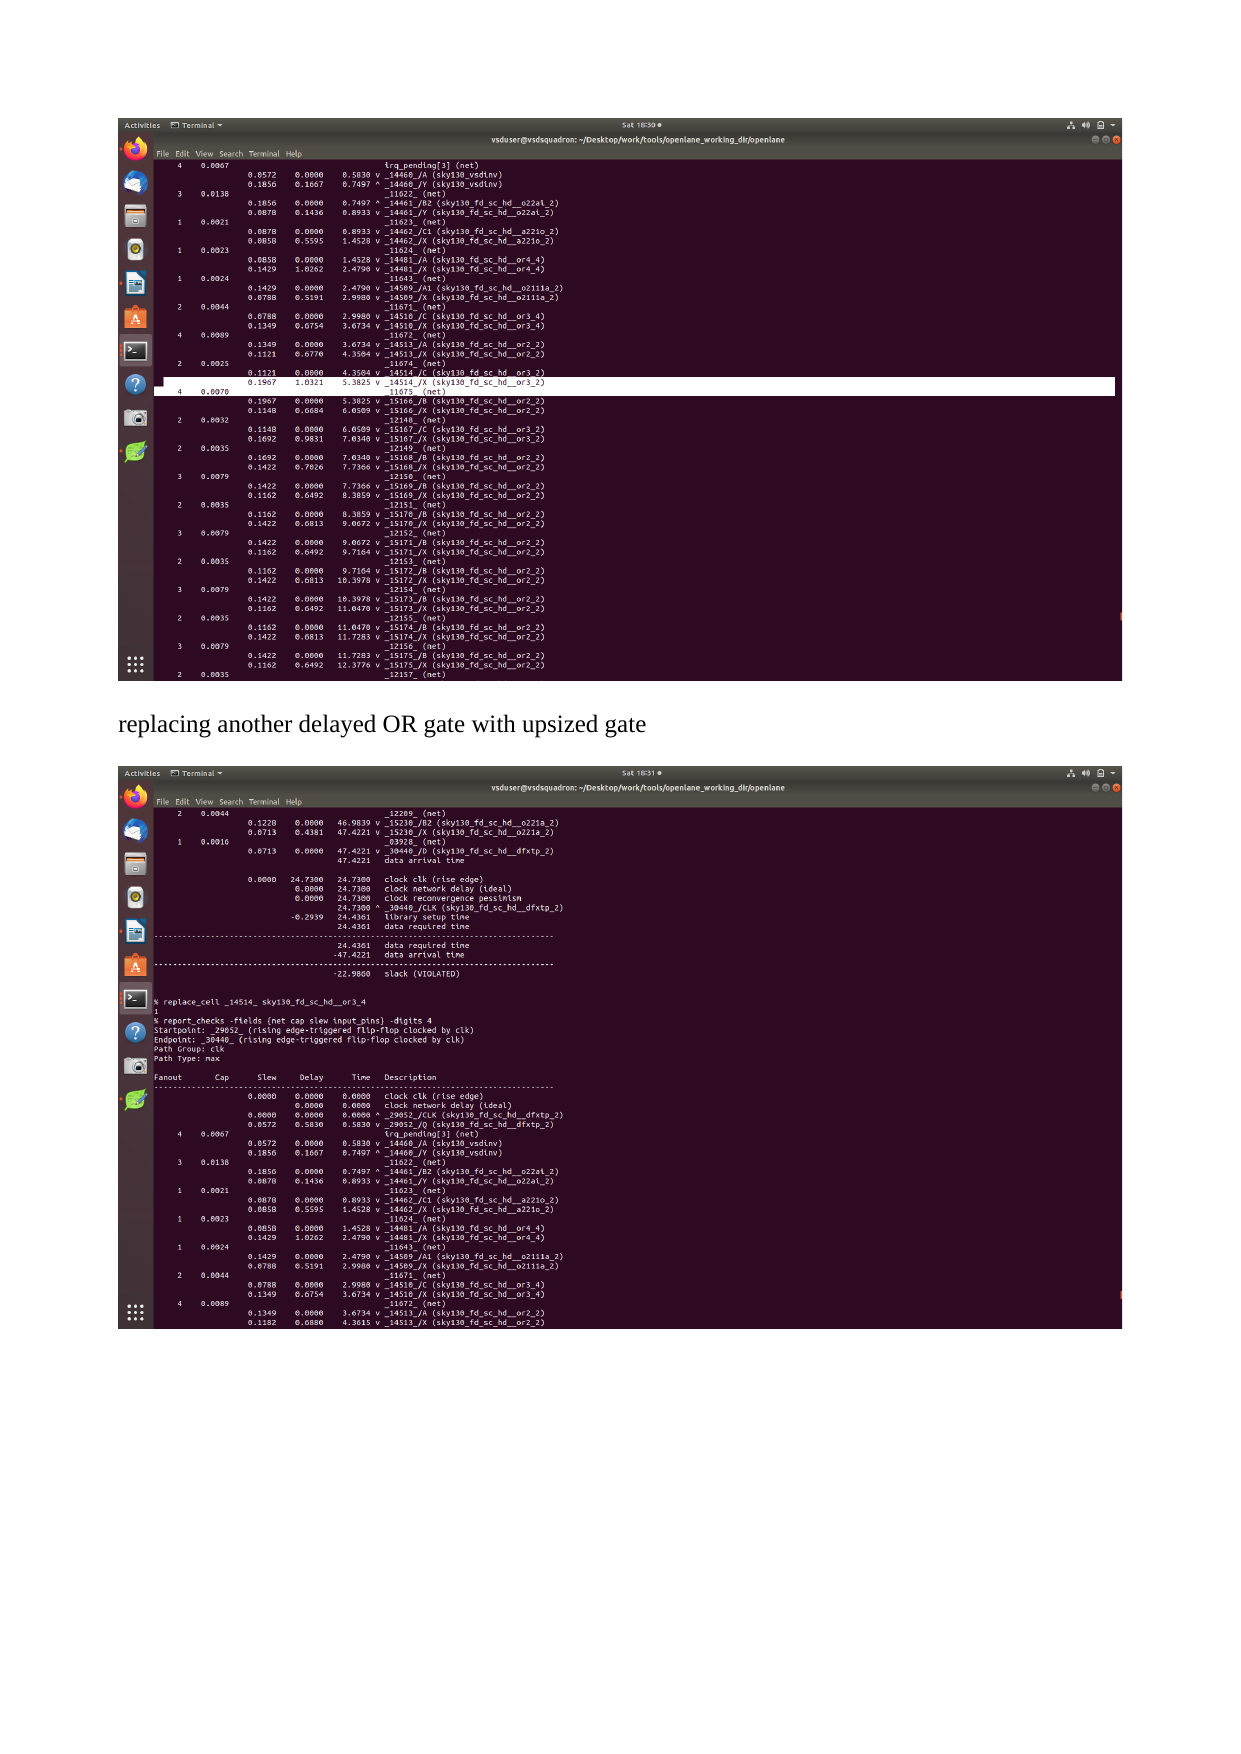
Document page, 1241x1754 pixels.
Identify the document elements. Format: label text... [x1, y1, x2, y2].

picture [118, 766, 1123, 1329]
picture [118, 118, 1123, 681]
text replacing another delayed OR gate with upsized gate [118, 709, 1122, 738]
